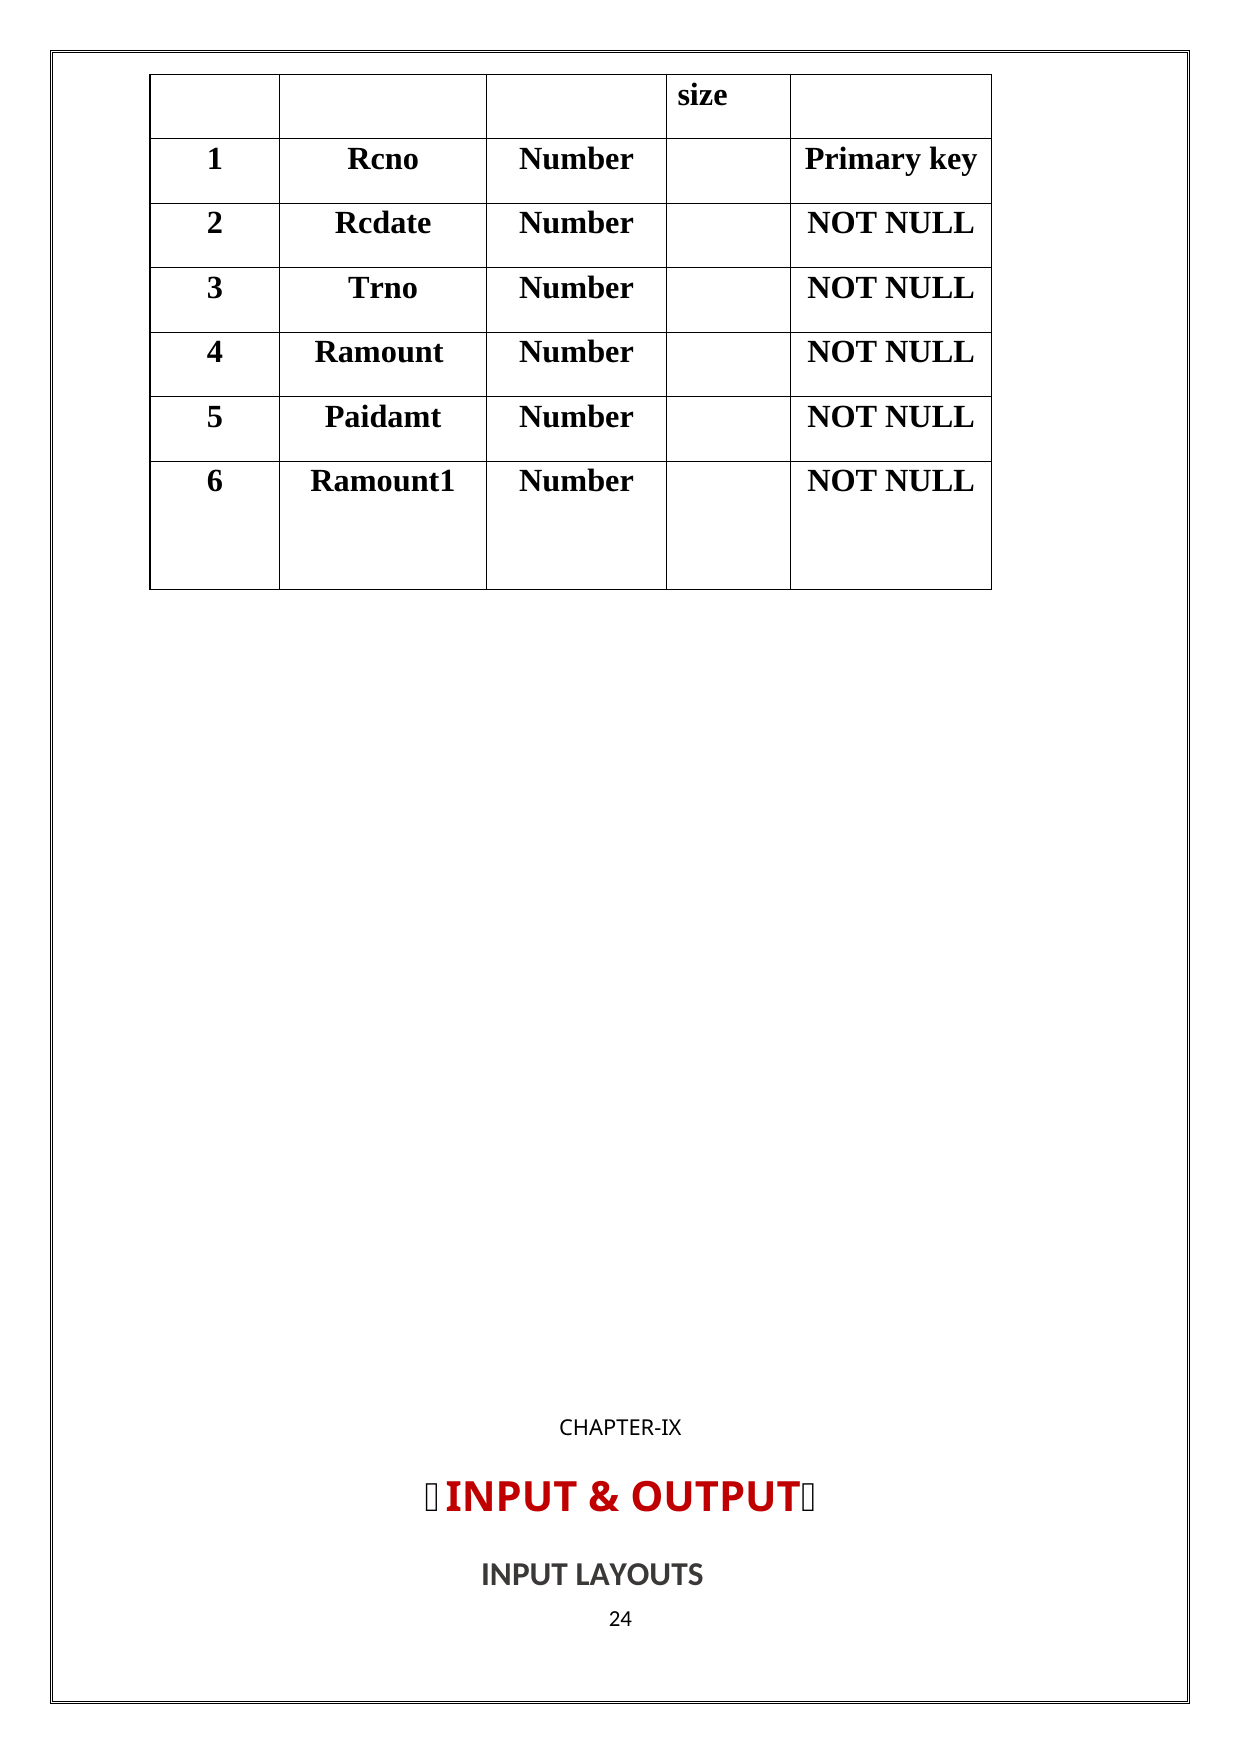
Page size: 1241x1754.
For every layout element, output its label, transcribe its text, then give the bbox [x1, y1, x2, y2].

table_cell Rcdate [280, 204, 486, 267]
table_cell [667, 268, 790, 332]
table_cell NOT NULL [791, 268, 991, 332]
table_header size [667, 75, 790, 138]
table_cell [667, 204, 790, 267]
text INPUT LAYOUTS [150, 1553, 1090, 1594]
text CHAPTER-IX [150, 1412, 1090, 1442]
table_cell 1 [151, 139, 279, 203]
table_cell NOT NULL [791, 397, 991, 461]
table_cell 2 [151, 204, 279, 267]
table_cell Number [487, 204, 666, 267]
table_cell Ramount1 [280, 462, 486, 588]
table_cell NOT NULL [791, 333, 991, 396]
table_cell Rcno [280, 139, 486, 203]
table_cell [667, 139, 790, 203]
table_cell 4 [151, 333, 279, 396]
table_cell Number [487, 139, 666, 203]
table_cell [667, 397, 790, 461]
table_cell Paidamt [280, 397, 486, 461]
table_header [487, 75, 666, 138]
table_header [151, 75, 279, 138]
table_cell Number [487, 397, 666, 461]
table_cell [667, 462, 790, 588]
table_cell 6 [151, 462, 279, 588]
table_cell NOT NULL [791, 204, 991, 267]
table_cell Number [487, 462, 666, 588]
table_cell Ramount [280, 333, 486, 396]
table_cell Primary key [791, 139, 991, 203]
table_cell 3 [151, 268, 279, 332]
table_cell Number [487, 268, 666, 332]
text  INPUT & OUTPUT [150, 1467, 1090, 1524]
table_cell NOT NULL [791, 462, 991, 588]
table_cell 5 [151, 397, 279, 461]
table_cell Number [487, 333, 666, 396]
table_cell [667, 333, 790, 396]
table_cell Trno [280, 268, 486, 332]
table_header [280, 75, 486, 138]
table_header [791, 75, 991, 138]
